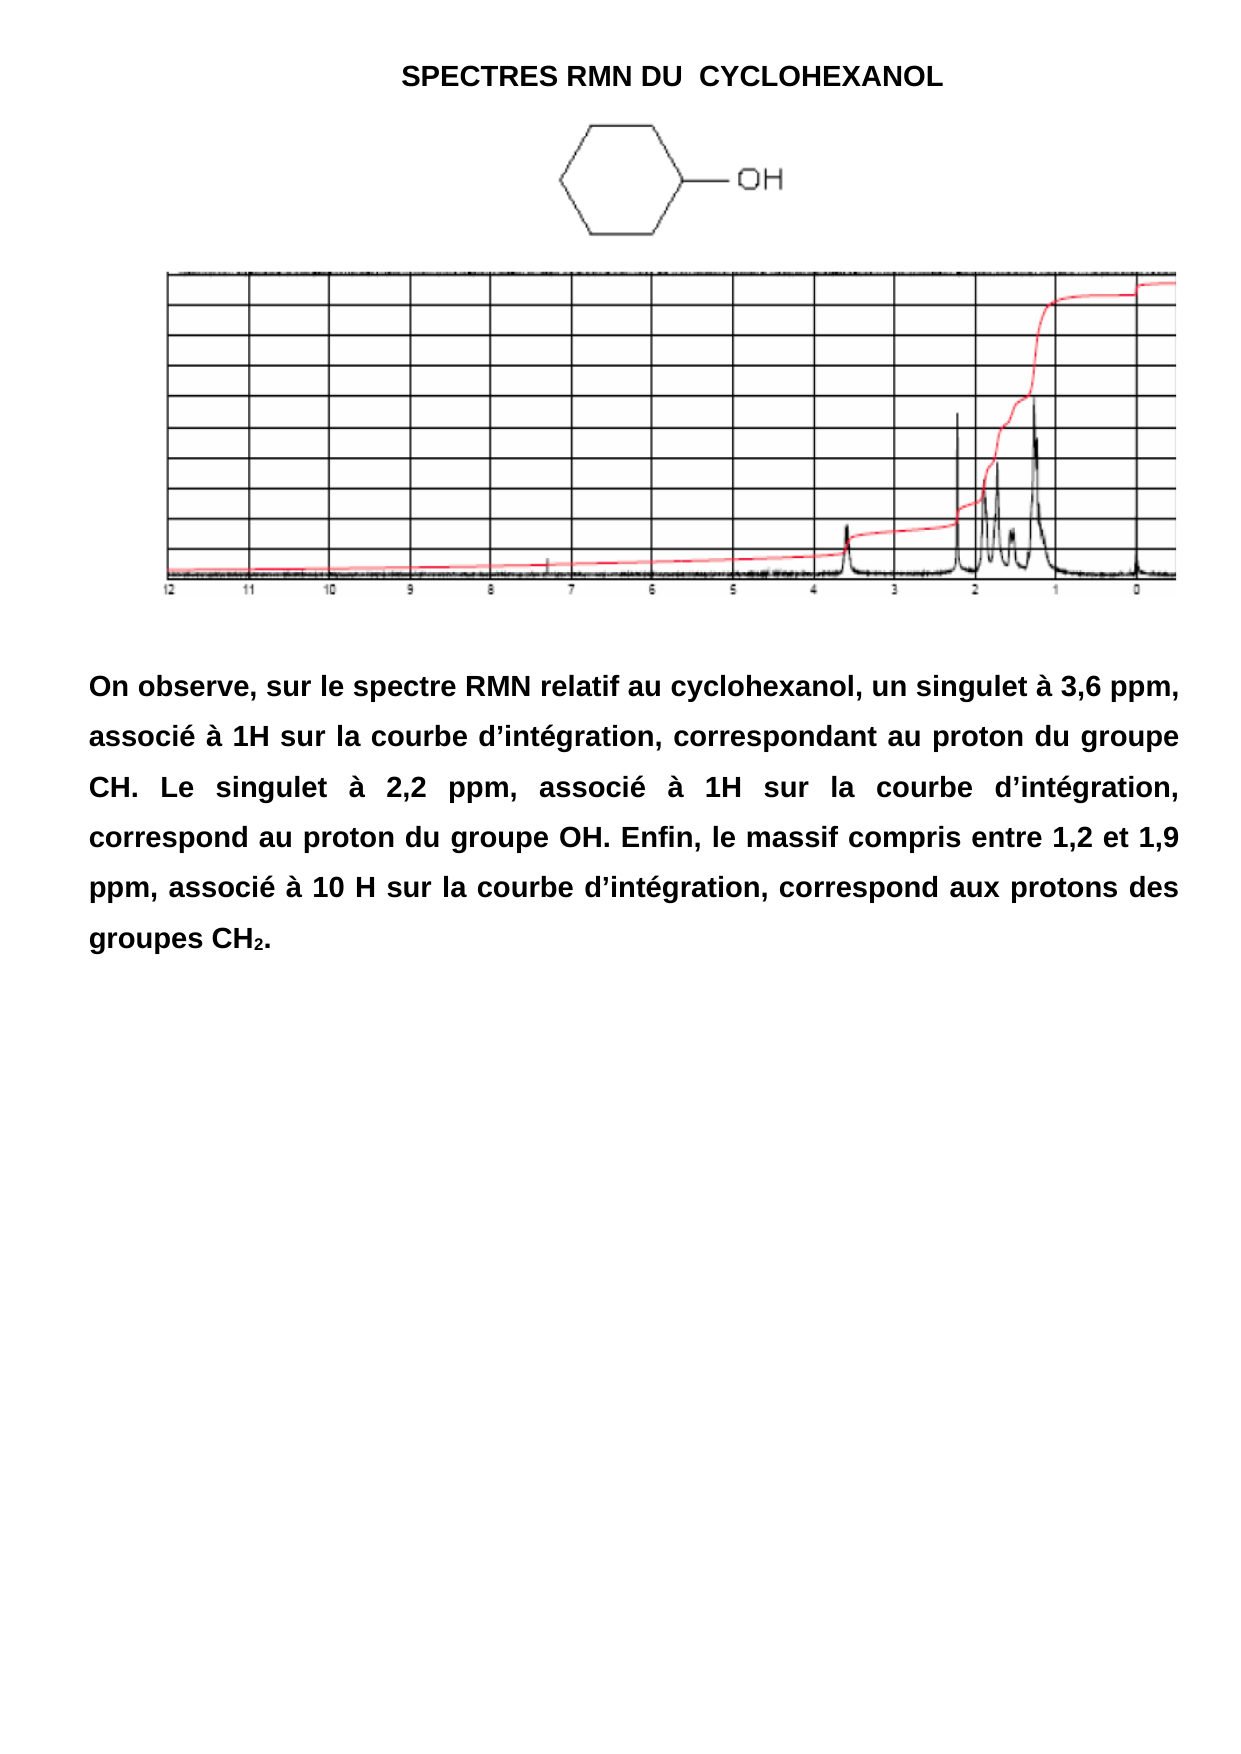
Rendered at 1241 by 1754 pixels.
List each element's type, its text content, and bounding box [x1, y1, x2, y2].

list spectres RMN du cyclohexanoL [163, 59, 1181, 93]
picture [163, 267, 1182, 598]
text On observe, sur le spectre RMN relatif au cyclohexanol, un singulet à 3,6 ppm, associé à 1H sur la courbe d’intégration, correspondant au proton du groupe CH. Le singulet à 2,2 ppm, associé à 1H sur la courbe d’intégration, correspond au proton du groupe OH. Enfin, le massif compris entre 1,2 et 1,9 ppm, associé à 10 H sur la courbe d’intégration, correspond aux protons des groupes CH2. [88, 669, 1181, 954]
picture [553, 116, 792, 244]
